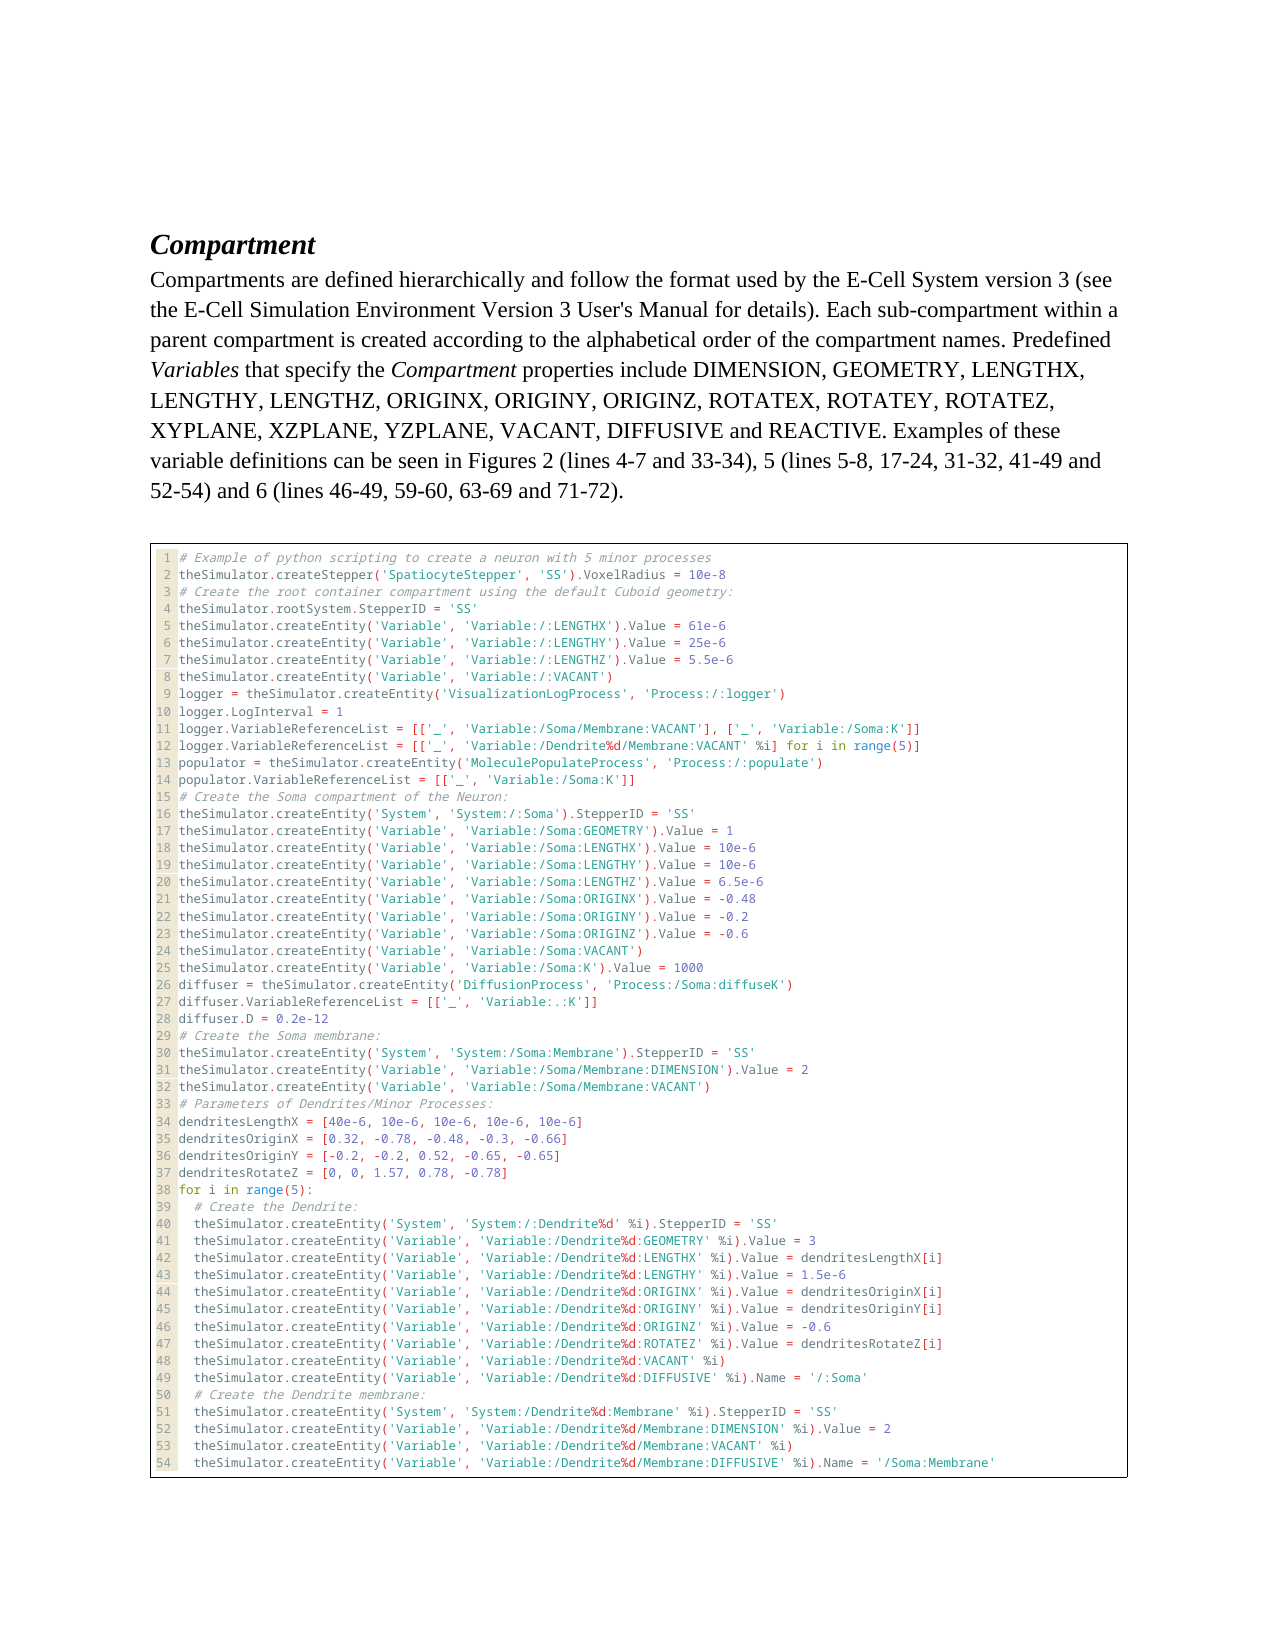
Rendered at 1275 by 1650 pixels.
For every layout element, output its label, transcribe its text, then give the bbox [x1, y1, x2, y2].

text Compartments are defined hierarchically and follow the format used by the E-Cell System version 3 (see the E-Cell Simulation Environment Version 3 User's Manual for details). Each sub-compartment within a parent compartment is created according to the alphabetical order of the compartment names. Predefined Variables that specify the Compartment properties include DIMENSION, GEOMETRY, LENGTHX, LENGTHY, LENGTHZ, ORIGINX, ORIGINY, ORIGINZ, ROTATEX, ROTATEY, ROTATEZ, XYPLANE, XZPLANE, YZPLANE, VACANT, DIFFUSIVE and REACTIVE. Examples of these variable definitions can be seen in Figures 2 (lines 4-7 and 33-34), 5 (lines 5-8, 17-24, 31-32, 41-49 and 52-54) and 6 (lines 46-49, 59-60, 63-69 and 71-72). [150, 266, 1125, 504]
subtitle Compartment [150, 227, 1125, 261]
table_header 1 # Example of python scripting to create a neuron with 5 minor processes 2 theSimulator.createStepper('SpatiocyteStepper', 'SS').VoxelRadius = 10e-8 3 # Create the root container compartment using the default Cuboid geometry: 4 theSimulator.rootSystem.StepperID = 'SS' 5 theSimulator.createEntity('Variable', 'Variable:/:LENGTHX').Value = 61e-6 6 theSimulator.createEntity('Variable', 'Variable:/:LENGTHY').Value = 25e-6 7 theSimulator.createEntity('Variable', 'Variable:/:LENGTHZ').Value = 5.5e-6 8 theSimulator.createEntity('Variable', 'Variable:/:VACANT') 9 logger = theSimulator.createEntity('VisualizationLogProcess', 'Process:/:logger') 10 logger.LogInterval = 1 11 logger.VariableReferenceList = [['_', 'Variable:/Soma/Membrane:VACANT'], ['_', 'Variable:/Soma:K']] 12 logger.VariableReferenceList = [['_', 'Variable:/Dendrite%d/Membrane:VACANT' %i] for i in range(5)] 13 populator = theSimulator.createEntity('MoleculePopulateProcess', 'Process:/:populate') 14 populator.VariableReferenceList = [['_', 'Variable:/Soma:K']] 15 # Create the Soma compartment of the Neuron: 16 theSimulator.createEntity('System', 'System:/:Soma').StepperID = 'SS' 17 theSimulator.createEntity('Variable', 'Variable:/Soma:GEOMETRY').Value = 1 18 theSimulator.createEntity('Variable', 'Variable:/Soma:LENGTHX').Value = 10e-6 19 theSimulator.createEntity('Variable', 'Variable:/Soma:LENGTHY').Value = 10e-6 20 theSimulator.createEntity('Variable', 'Variable:/Soma:LENGTHZ').Value = 6.5e-6 21 theSimulator.createEntity('Variable', 'Variable:/Soma:ORIGINX').Value = -0.48 22 theSimulator.createEntity('Variable', 'Variable:/Soma:ORIGINY').Value = -0.2 23 theSimulator.createEntity('Variable', 'Variable:/Soma:ORIGINZ').Value = -0.6 24 theSimulator.createEntity('Variable', 'Variable:/Soma:VACANT') 25 theSimulator.createEntity('Variable', 'Variable:/Soma:K').Value = 1000 26 diffuser = theSimulator.createEntity('DiffusionProcess', 'Process:/Soma:diffuseK') 27 diffuser.VariableReferenceList = [['_', 'Variable:.:K']] 28 diffuser.D = 0.2e-12 29 # Create the Soma membrane: 30 theSimulator.createEntity('System', 'System:/Soma:Membrane').StepperID = 'SS' 31 theSimulator.createEntity('Variable', 'Variable:/Soma/Membrane:DIMENSION').Value = 2 32 theSimulator.createEntity('Variable', 'Variable:/Soma/Membrane:VACANT') 33 # Parameters of Dendrites/Minor Processes: 34 dendritesLengthX = [40e-6, 10e-6, 10e-6, 10e-6, 10e-6] 35 dendritesOriginX = [0.32, -0.78, -0.48, -0.3, -0.66] 36 dendritesOriginY = [-0.2, -0.2, 0.52, -0.65, -0.65] 37 dendritesRotateZ = [0, 0, 1.57, 0.78, -0.78] 38 for i in range(5): 39 # Create the Dendrite: 40 theSimulator.createEntity('System', 'System:/:Dendrite%d' %i).StepperID = 'SS' 41 theSimulator.createEntity('Variable', 'Variable:/Dendrite%d:GEOMETRY' %i).Value = 3 42 theSimulator.createEntity('Variable', 'Variable:/Dendrite%d:LENGTHX' %i).Value = dendritesLengthX[i] 43 theSimulator.createEntity('Variable', 'Variable:/Dendrite%d:LENGTHY' %i).Value = 1.5e-6 44 theSimulator.createEntity('Variable', 'Variable:/Dendrite%d:ORIGINX' %i).Value = dendritesOriginX[i] 45 theSimulator.createEntity('Variable', 'Variable:/Dendrite%d:ORIGINY' %i).Value = dendritesOriginY[i] 46 theSimulator.createEntity('Variable', 'Variable:/Dendrite%d:ORIGINZ' %i).Value = -0.6 47 theSimulator.createEntity('Variable', 'Variable:/Dendrite%d:ROTATEZ' %i).Value = dendritesRotateZ[i] 48 theSimulator.createEntity('Variable', 'Variable:/Dendrite%d:VACANT' %i) 49 theSimulator.createEntity('Variable', 'Variable:/Dendrite%d:DIFFUSIVE' %i).Name = '/:Soma' 50 # Create the Dendrite membrane: 51 theSimulator.createEntity('System', 'System:/Dendrite%d:Membrane' %i).StepperID = 'SS' 52 theSimulator.createEntity('Variable', 'Variable:/Dendrite%d/Membrane:DIMENSION' %i).Value = 2 53 theSimulator.createEntity('Variable', 'Variable:/Dendrite%d/Membrane:VACANT' %i) 54 theSimulator.createEntity('Variable', 'Variable:/Dendrite%d/Membrane:DIFFUSIVE' %i).Name = '/Soma:Membrane' [151, 544, 1127, 1477]
